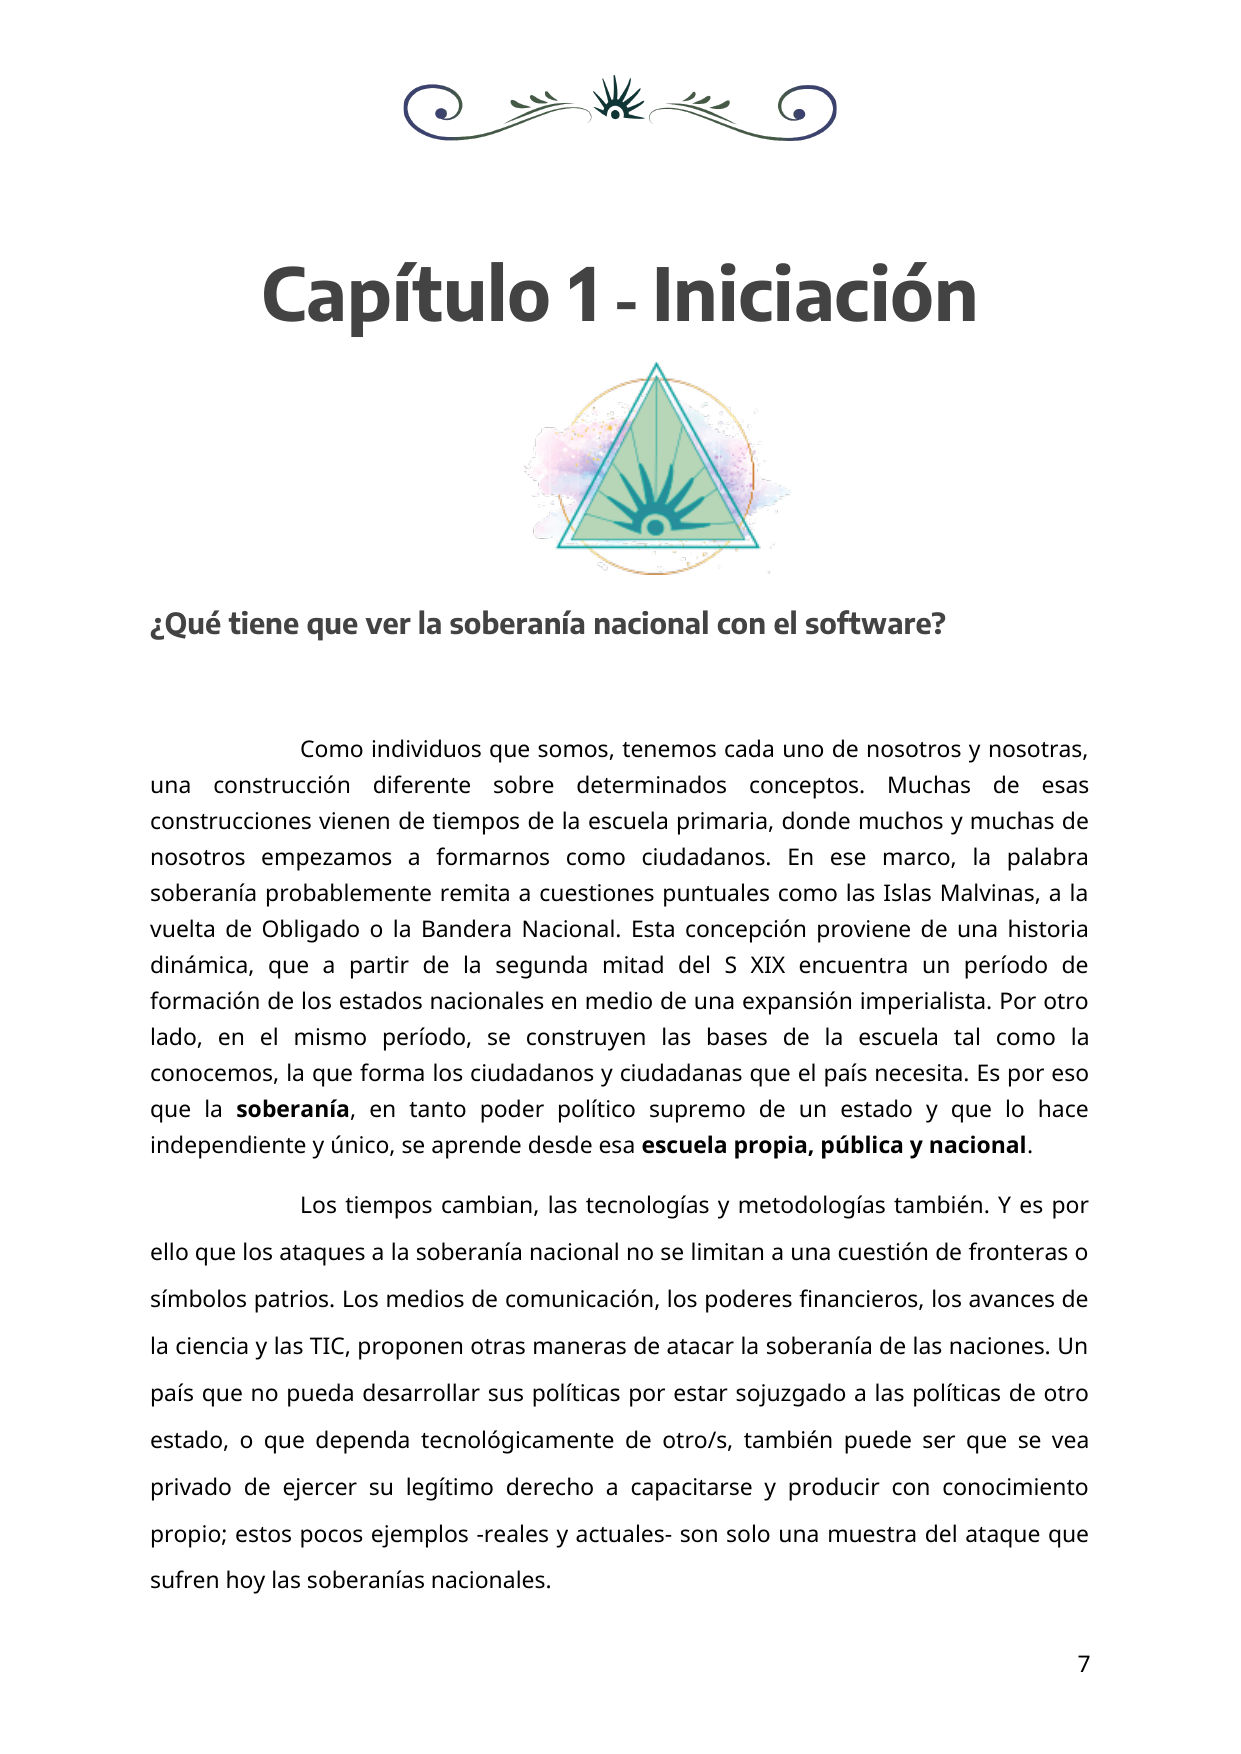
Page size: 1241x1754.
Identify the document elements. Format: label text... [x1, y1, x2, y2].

subtitle ¿Qué tiene que ver la soberanía nacional con el software? [150, 604, 1090, 641]
picture [403, 75, 837, 141]
text Los tiempos cambian, las tecnologías y metodologías también. Y es por ello que los ataques a la soberanía nacional no se limitan a una cuestión de fronteras o símbolos patrios. Los medios de comunicación, los poderes financieros, los avances de la ciencia y las TIC, proponen otras maneras de atacar la soberanía de las naciones. Un país que no pueda desarrollar sus políticas por estar sojuzgado a las políticas de otro estado, o que dependa tecnológicamente de otro/s, también puede ser que se vea privado de ejercer su legítimo derecho a capacitarse y producir con conocimiento propio; estos pocos ejemplos -reales y actuales- son solo una muestra del ataque que sufren hoy las soberanías nacionales. [150, 1189, 1090, 1596]
subtitle Capítulo 1 - Iniciación [150, 246, 1090, 337]
text Como individuos que somos, tenemos cada uno de nosotros y nosotras, una construcción diferente sobre determinados conceptos. Muchas de esas construcciones vienen de tiempos de la escuela primaria, donde muchos y muchas de nosotros empezamos a formarnos como ciudadanos. En ese marco, la palabra soberanía probablemente remita a cuestiones puntuales como las Islas Malvinas, a la vuelta de Obligado o la Bandera Nacional. Esta concepción proviene de una historia dinámica, que a partir de la segunda mitad del S XIX encuentra un período de formación de los estados nacionales en medio de una expansión imperialista. Por otro lado, en el mismo período, se construyen las bases de la escuela tal como la conocemos, la que forma los ciudadanos y ciudadanas que el país necesita. Es por eso que la soberanía, en tanto poder político supremo de un estado y que lo hace independiente y único, se aprende desde esa escuela propia, pública y nacional. [150, 733, 1090, 1160]
picture [523, 362, 792, 575]
